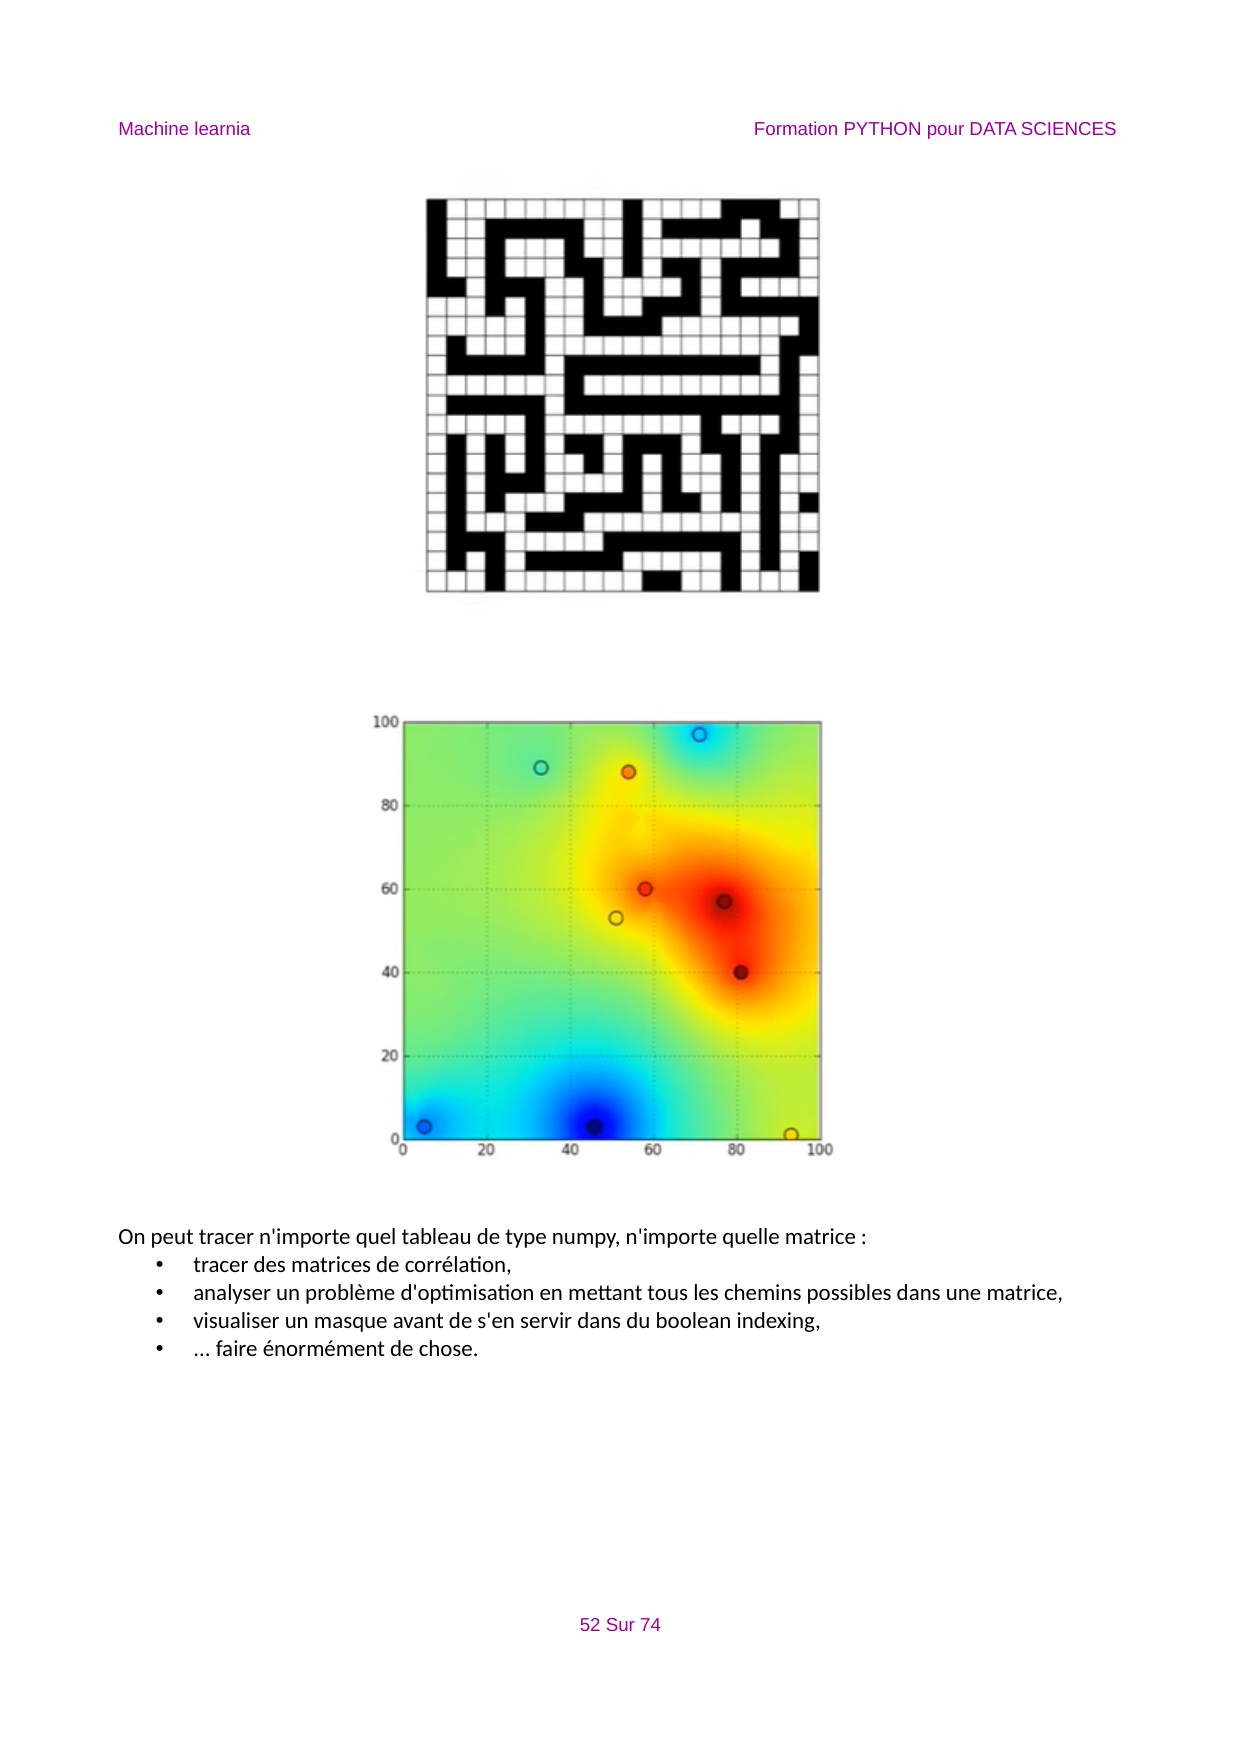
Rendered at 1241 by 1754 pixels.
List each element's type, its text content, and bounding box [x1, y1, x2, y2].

list visualiser un masque avant de s'en servir dans du boolean indexing, [156, 1306, 1122, 1334]
text On peut tracer n'importe quel tableau de type numpy, n'importe quelle matrice : [118, 1205, 1122, 1250]
list ... faire énormément de chose. [156, 1334, 1122, 1362]
list tracer des matrices de corrélation, [156, 1250, 1122, 1278]
picture [322, 683, 918, 1222]
list analyser un problème d'optimisation en mettant tous les chemins possibles dans une matrice, [156, 1278, 1122, 1306]
picture [390, 169, 850, 627]
